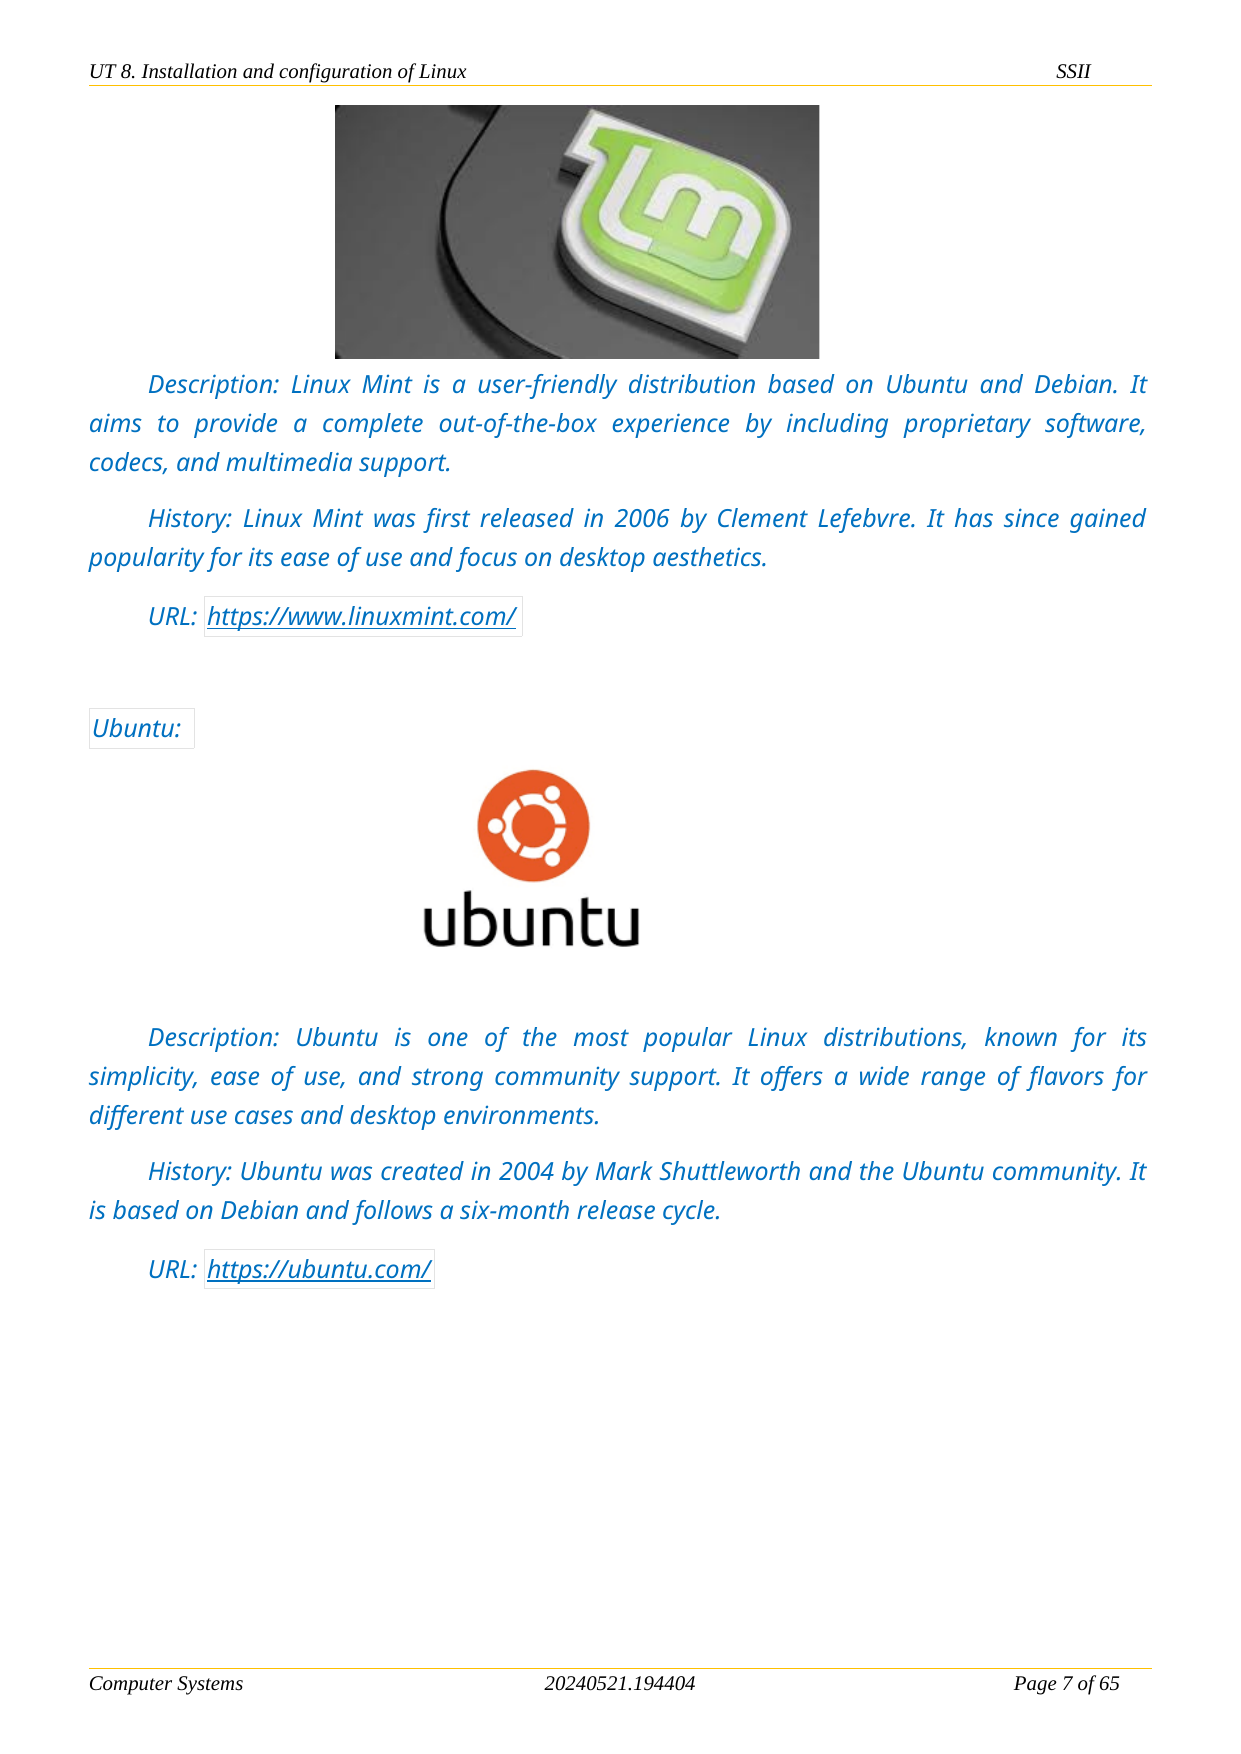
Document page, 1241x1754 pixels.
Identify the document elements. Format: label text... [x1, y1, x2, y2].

text Description: Ubuntu is one of the most popular Linux distributions, known for its simplicity, ease of use, and strong community support. It offers a wide range of flavors for different use cases and desktop environments. [89, 1019, 1152, 1132]
text Description: Linux Mint is a user-friendly distribution based on Ubuntu and Debian. It aims to provide a complete out-of-the-box experience by including proprietary software, codecs, and multimedia support. [89, 367, 1152, 479]
text History: Ubuntu was created in 2004 by Mark Shuttleworth and the Ubuntu community. It is based on Debian and follows a six-month release cycle. [89, 1153, 1152, 1227]
text [195, 708, 1152, 748]
picture [343, 757, 734, 977]
picture [335, 105, 820, 359]
text [435, 1248, 1152, 1288]
text https://www.linuxmint.com/ [205, 597, 522, 636]
text URL: [89, 596, 204, 636]
text History: Linux Mint was first released in 2006 by Clement Lefebvre. It has since gained popularity for its ease of use and focus on desktop aesthetics. [89, 501, 1152, 574]
text URL: https://ubuntu.com/ [89, 1248, 434, 1288]
text [523, 596, 1152, 636]
text Ubuntu: [90, 709, 194, 748]
